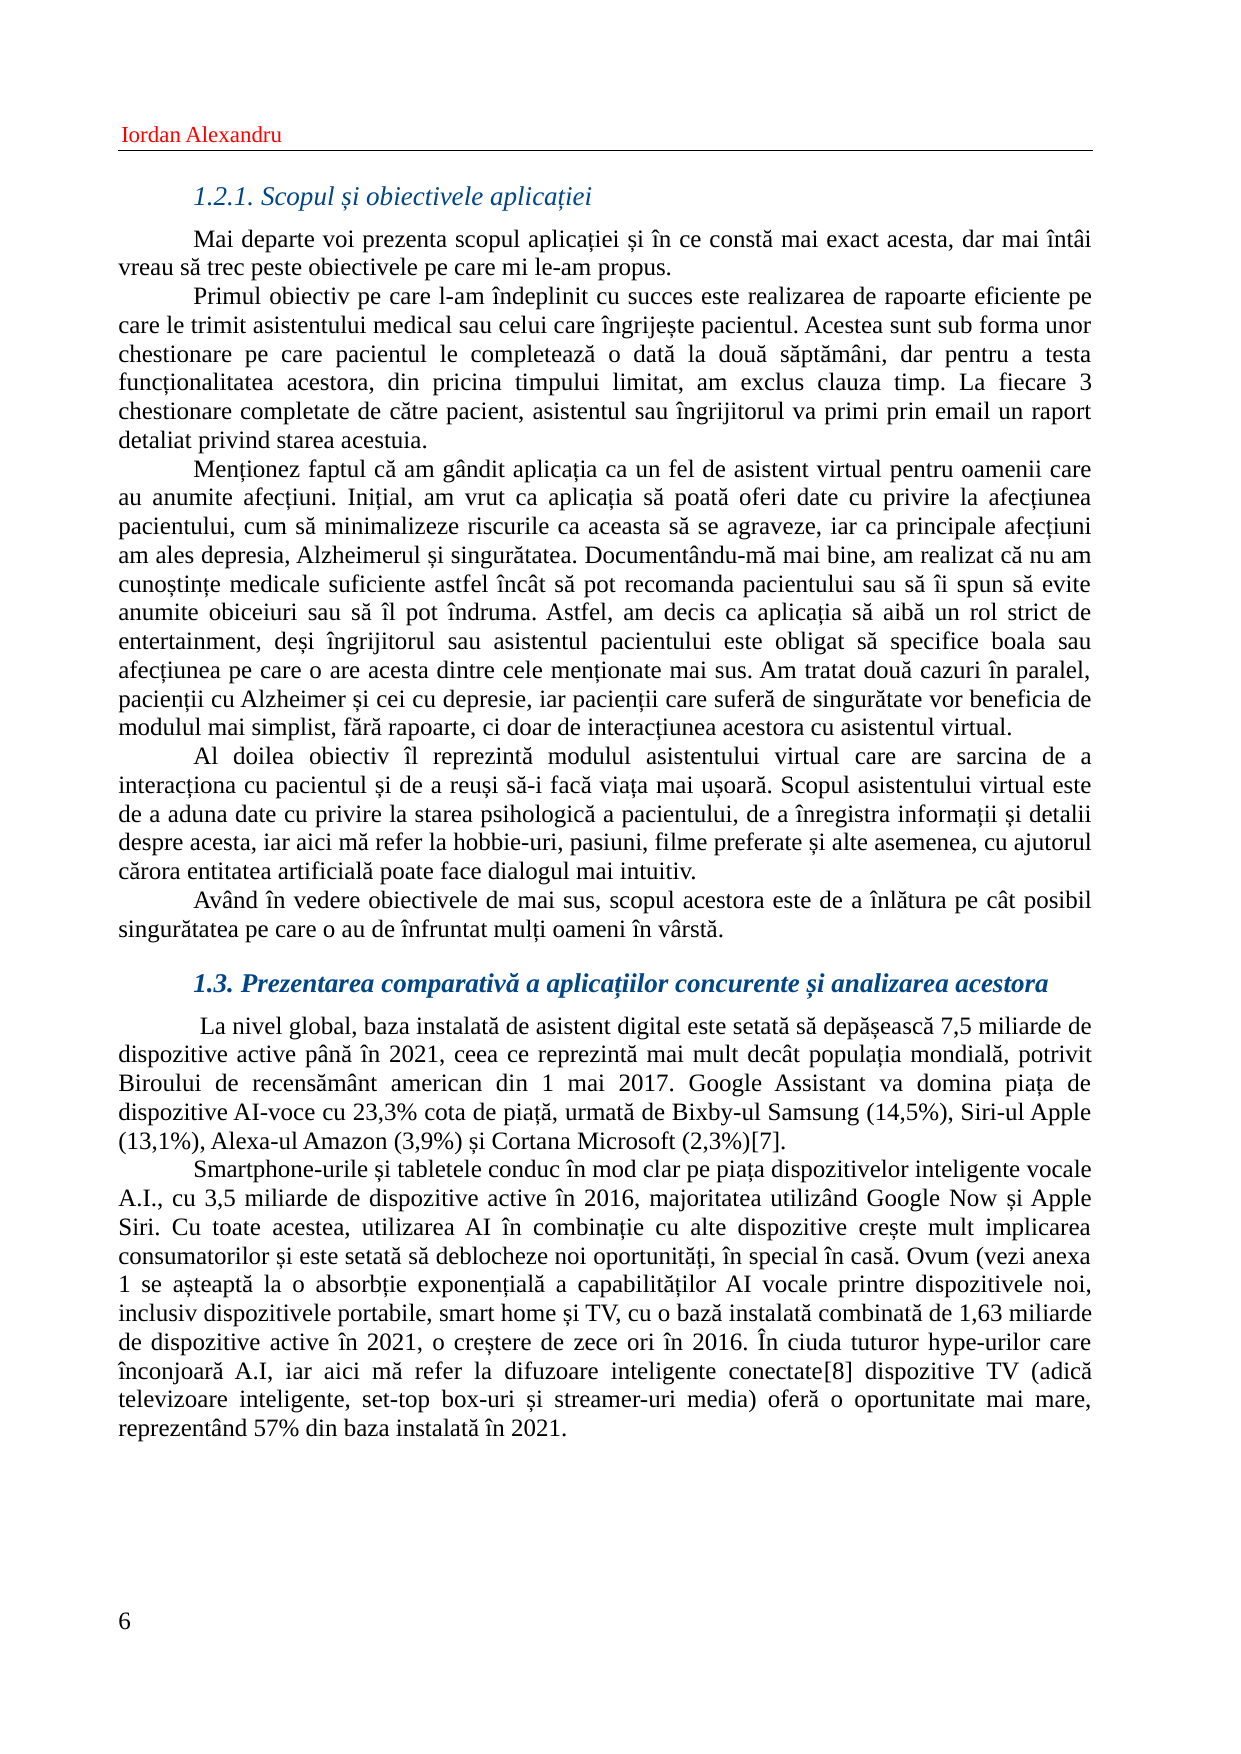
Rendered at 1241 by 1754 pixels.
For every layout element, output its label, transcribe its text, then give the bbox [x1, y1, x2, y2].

subtitle Prezentarea comparativă a aplicațiilor concurente și analizarea acestora [193, 967, 1093, 998]
text Având în vedere obiectivele de mai sus, scopul acestora este de a înlătura pe cât posibil singurătatea pe care o au de înfruntat mulți oameni în vârstă. [118, 885, 1093, 942]
text Al doilea obiectiv îl reprezintă modulul asistentului virtual care are sarcina de a interacționa cu pacientul și de a reuși să-i facă viața mai ușoară. Scopul asistentului virtual este de a aduna date cu privire la starea psihologică a pacientului, de a înregistra informații și detalii despre acesta, iar aici mă refer la hobbie-uri, pasiuni, filme preferate și alte asemenea, cu ajutorul cărora entitatea artificială poate face dialogul mai intuitiv. [118, 741, 1093, 885]
text Smartphone-urile și tabletele conduc în mod clar pe piața dispozitivelor inteligente vocale A.I., cu 3,5 miliarde de dispozitive active în 2016, majoritatea utilizând Google Now și Apple Siri. Cu toate acestea, utilizarea AI în combinație cu alte dispozitive crește mult implicarea consumatorilor și este setată să deblocheze noi oportunități, în special în casă. Ovum (vezi anexa 1 se așteaptă la o absorbție exponențială a capabilităților AI vocale printre dispozitivele noi, inclusiv dispozitivele portabile, smart home și TV, cu o bază instalată combinată de 1,63 miliarde de dispozitive active în 2021, o creștere de zece ori în 2016. În ciuda tuturor hype-urilor care înconjoară A.I, iar aici mă refer la difuzoare inteligente conectate[8] dispozitive TV (adică televizoare inteligente, set-top box-uri și streamer-uri media) oferă o oportunitate mai mare, reprezentând 57% din baza instalată în 2021. [118, 1154, 1093, 1442]
subtitle Scopul și obiectivele aplicației [193, 180, 1093, 211]
text La nivel global, baza instalată de asistent digital este setată să depășească 7,5 miliarde de dispozitive active până în 2021, ceea ce reprezintă mai mult decât populația mondială, potrivit Biroului de recensământ american din 1 mai 2017. Google Assistant va domina piața de dispozitive AI-voce cu 23,3% cota de piață, urmată de Bixby-ul Samsung (14,5%), Siri-ul Apple (13,1%), Alexa-ul Amazon (3,9%) și Cortana Microsoft (2,3%)[7]. [118, 1011, 1093, 1154]
text Primul obiectiv pe care l-am îndeplinit cu succes este realizarea de rapoarte eficiente pe care le trimit asistentului medical sau celui care îngrijește pacientul. Acestea sunt sub forma unor chestionare pe care pacientul le completează o dată la două săptămâni, dar pentru a testa funcționalitatea acestora, din pricina timpului limitat, am exclus clauza timp. La fiecare 3 chestionare completate de către pacient, asistentul sau îngrijitorul va primi prin email un raport detaliat privind starea acestuia. [118, 281, 1093, 454]
text Mai departe voi prezenta scopul aplicației și în ce constă mai exact acesta, dar mai întâi vreau să trec peste obiectivele pe care mi le-am propus. [118, 224, 1093, 281]
text Menționez faptul că am gândit aplicația ca un fel de asistent virtual pentru oamenii care au anumite afecțiuni. Inițial, am vrut ca aplicația să poată oferi date cu privire la afecțiunea pacientului, cum să minimalizeze riscurile ca aceasta să se agraveze, iar ca principale afecțiuni am ales depresia, Alzheimerul și singurătatea. Documentându-mă mai bine, am realizat că nu am cunoștințe medicale suficiente astfel încât să pot recomanda pacientului sau să îi spun să evite anumite obiceiuri sau să îl pot îndruma. Astfel, am decis ca aplicația să aibă un rol strict de entertainment, deși îngrijitorul sau asistentul pacientului este obligat să specifice boala sau afecțiunea pe care o are acesta dintre cele menționate mai sus. Am tratat două cazuri în paralel, pacienții cu Alzheimer și cei cu depresie, iar pacienții care suferă de singurătate vor beneficia de modulul mai simplist, fără rapoarte, ci doar de interacțiunea acestora cu asistentul virtual. [118, 454, 1093, 741]
